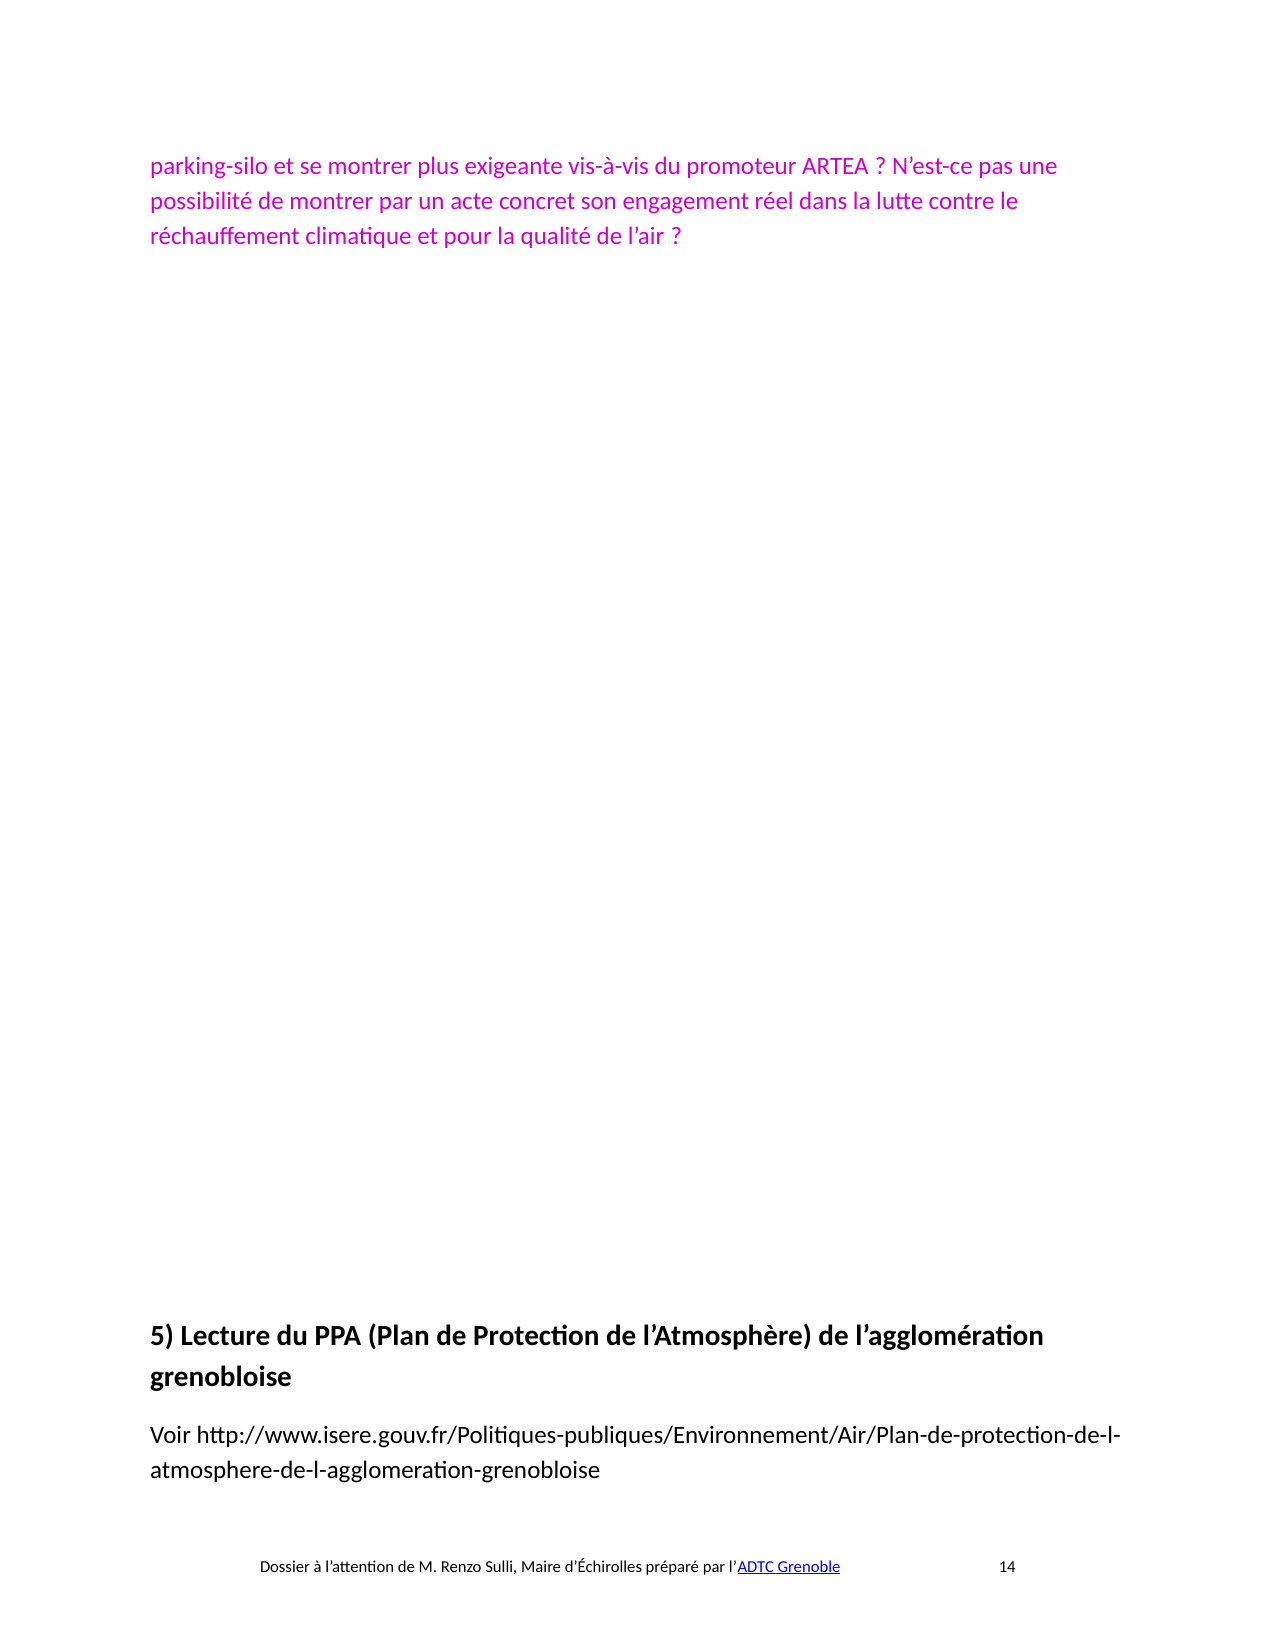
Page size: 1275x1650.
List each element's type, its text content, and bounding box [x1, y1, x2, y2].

text 5) Lecture du PPA (Plan de Protection de l’Atmosphère) de l’agglomération grenobloise [150, 1317, 1125, 1393]
text parking-silo et se montrer plus exigeante vis-à-vis du promoteur ARTEA ? N’est-ce pas une possibilité de montrer par un acte concret son engagement réel dans la lutte contre le réchauffement climatique et pour la qualité de l’air ? [150, 150, 1125, 251]
text Voir http://www.isere.gouv.fr/Politiques-publiques/Environnement/Air/Plan-de-protection-de-l-atmosphere-de-l-agglomeration-grenobloise [150, 1419, 1125, 1485]
